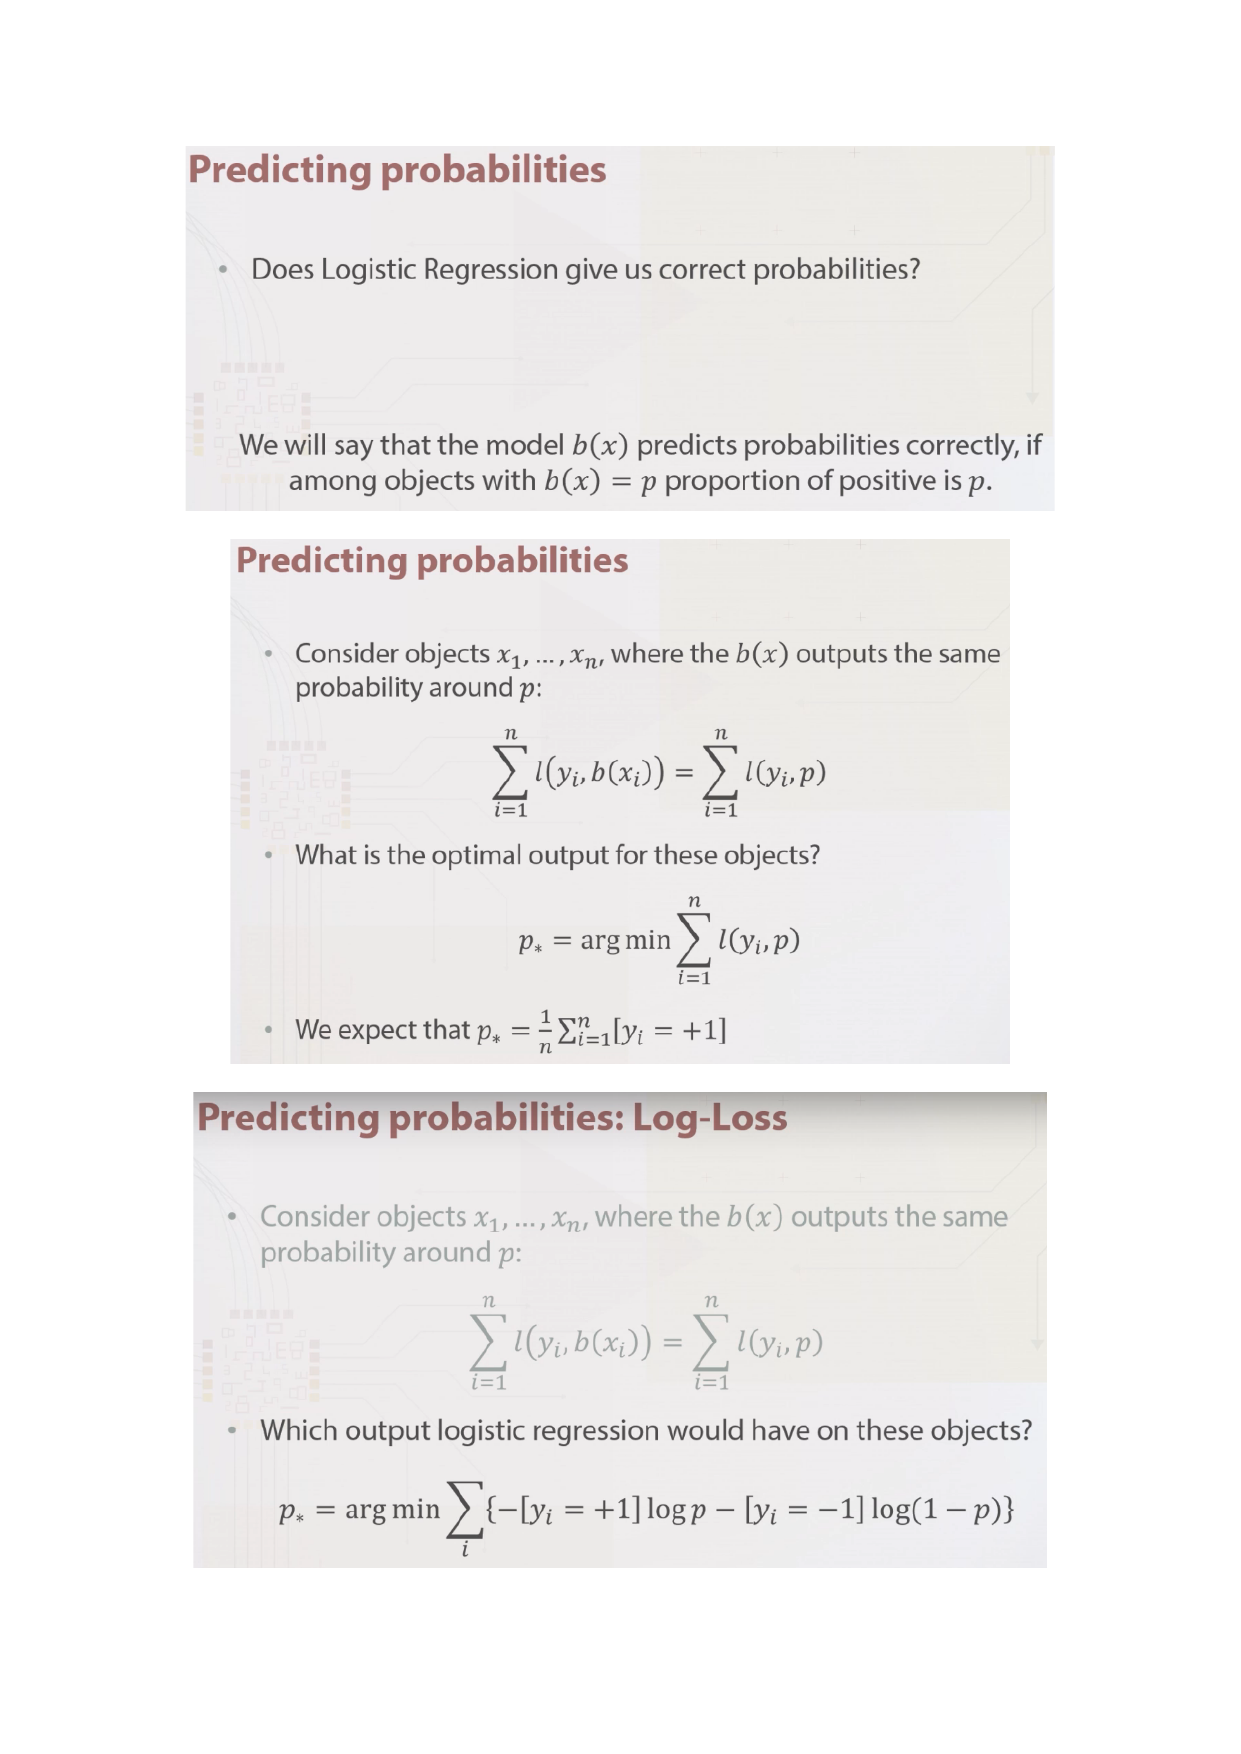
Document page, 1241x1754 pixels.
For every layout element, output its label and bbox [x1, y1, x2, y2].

picture [230, 539, 1010, 1064]
picture [185, 146, 1055, 511]
picture [193, 1092, 1047, 1568]
